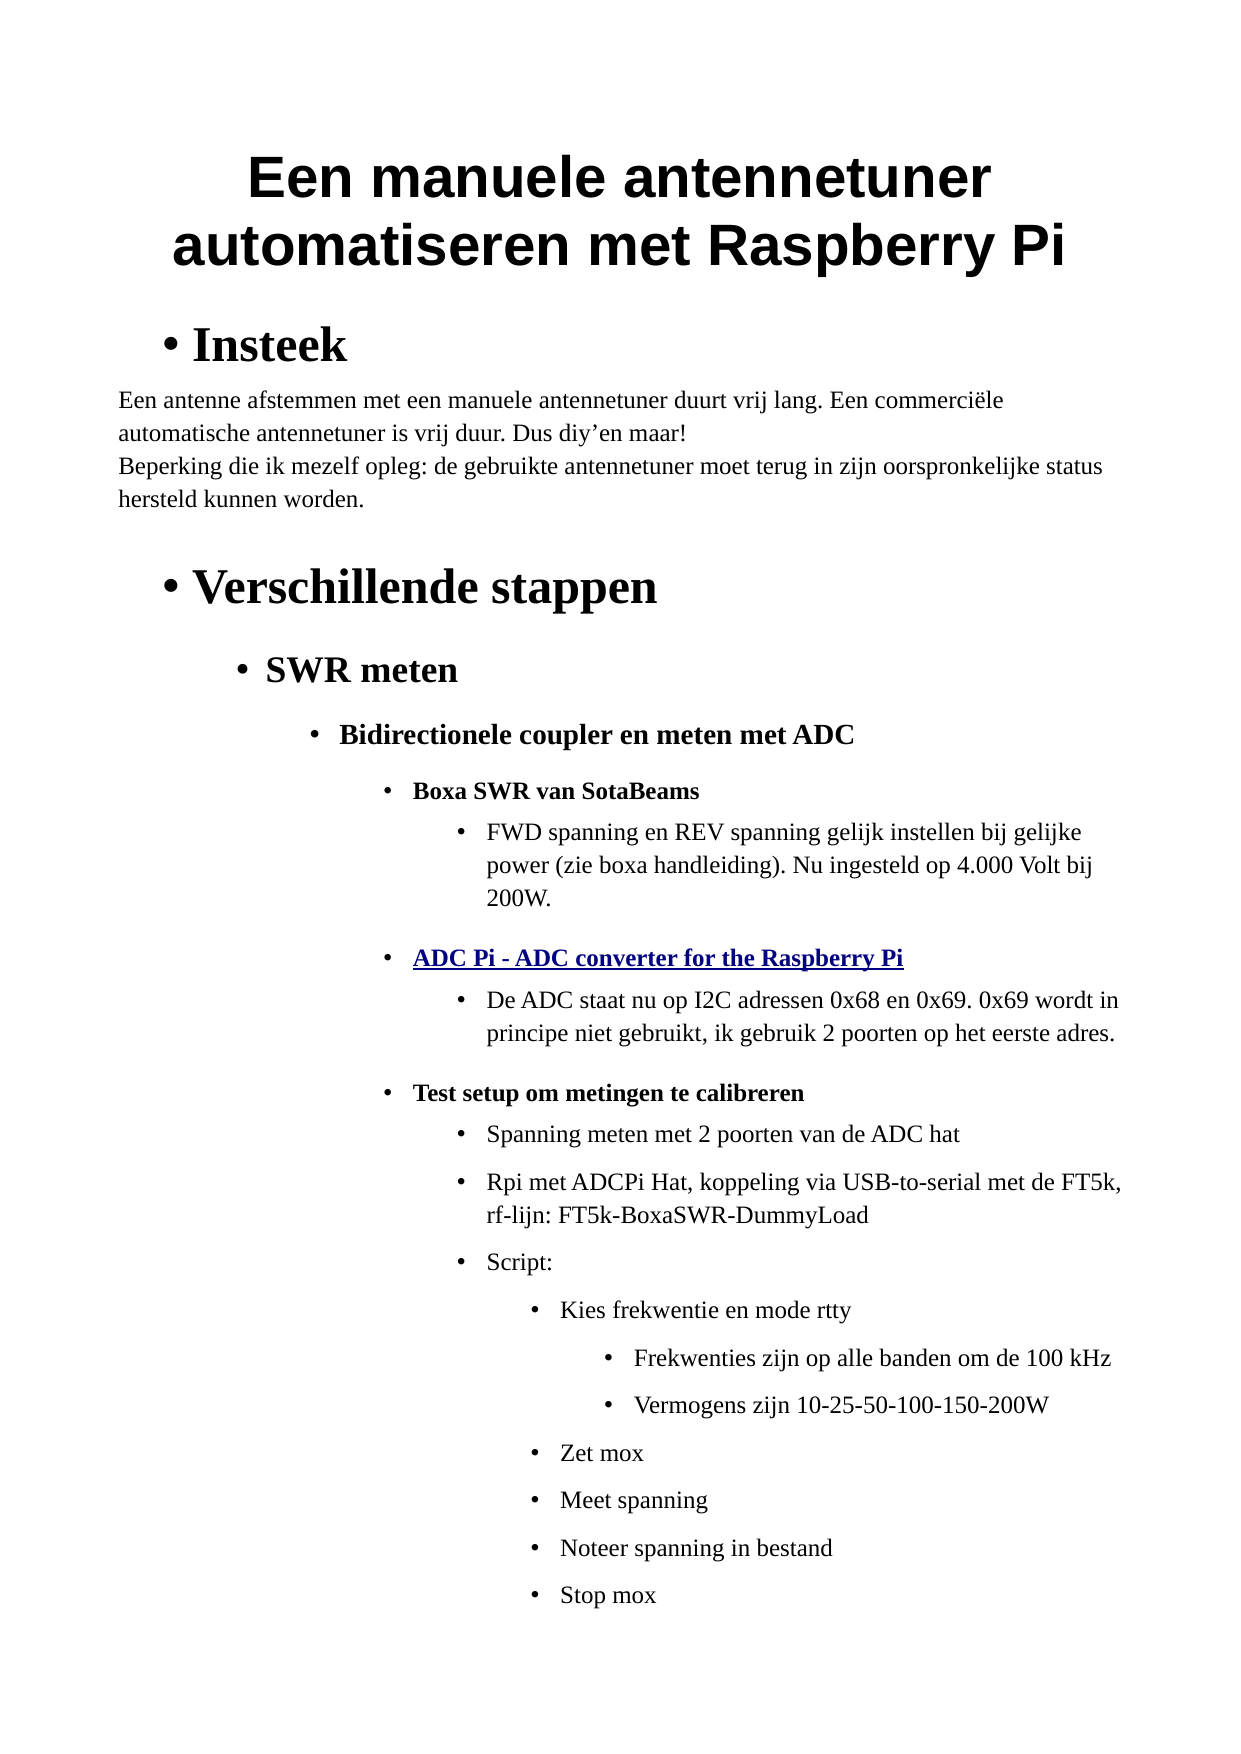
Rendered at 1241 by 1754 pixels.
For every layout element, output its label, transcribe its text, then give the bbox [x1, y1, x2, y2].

subtitle Test setup om metingen te calibreren [383, 1078, 1122, 1107]
list Script: [457, 1247, 1122, 1276]
text Een antenne afstemmen met een manuele antennetuner duurt vrij lang. Een commerciële automatische antennetuner is vrij duur. Dus diy’en maar! Beperking die ik mezelf opleg: de gebruikte antennetuner moet terug in zijn oorspronkelijke status hersteld kunnen worden. [118, 385, 1122, 513]
subtitle Boxa SWR van SotaBeams [383, 776, 1122, 805]
list Frekwenties zijn op alle banden om de 100 kHz [604, 1343, 1122, 1371]
subtitle Bidirectionele coupler en meten met ADC [309, 717, 1122, 751]
list Meet spanning [531, 1485, 1122, 1514]
list Kies frekwentie en mode rtty [531, 1295, 1122, 1324]
list Spanning meten met 2 poorten van de ADC hat [457, 1119, 1122, 1148]
list Stop mox [531, 1581, 1122, 1609]
list Rpi met ADCPi Hat, koppeling via USB-to-serial met de FT5k, rf-lijn: FT5k-BoxaSWR-DummyLoad [457, 1167, 1122, 1228]
list Vermogens zijn 10-25-50-100-150-200W [604, 1390, 1122, 1419]
list FWD spanning en REV spanning gelijk instellen bij gelijke power (zie boxa handleiding). Nu ingesteld op 4.000 Volt bij 200W. [457, 817, 1122, 912]
list De ADC staat nu op I2C adressen 0x68 en 0x69. 0x69 wordt in principe niet gebruikt, ik gebruik 2 poorten op het eerste adres. [457, 985, 1122, 1047]
list Zet mox [531, 1438, 1122, 1467]
subtitle Verschillende stappen [162, 556, 1122, 614]
subtitle ADC Pi - ADC converter for the Raspberry Pi [383, 943, 1122, 972]
subtitle SWR meten [236, 647, 1122, 690]
list Noteer spanning in bestand [531, 1533, 1122, 1562]
subtitle Insteek [162, 315, 1122, 372]
title Een manuele antennetuner automatiseren met Raspberry Pi [118, 143, 1122, 277]
